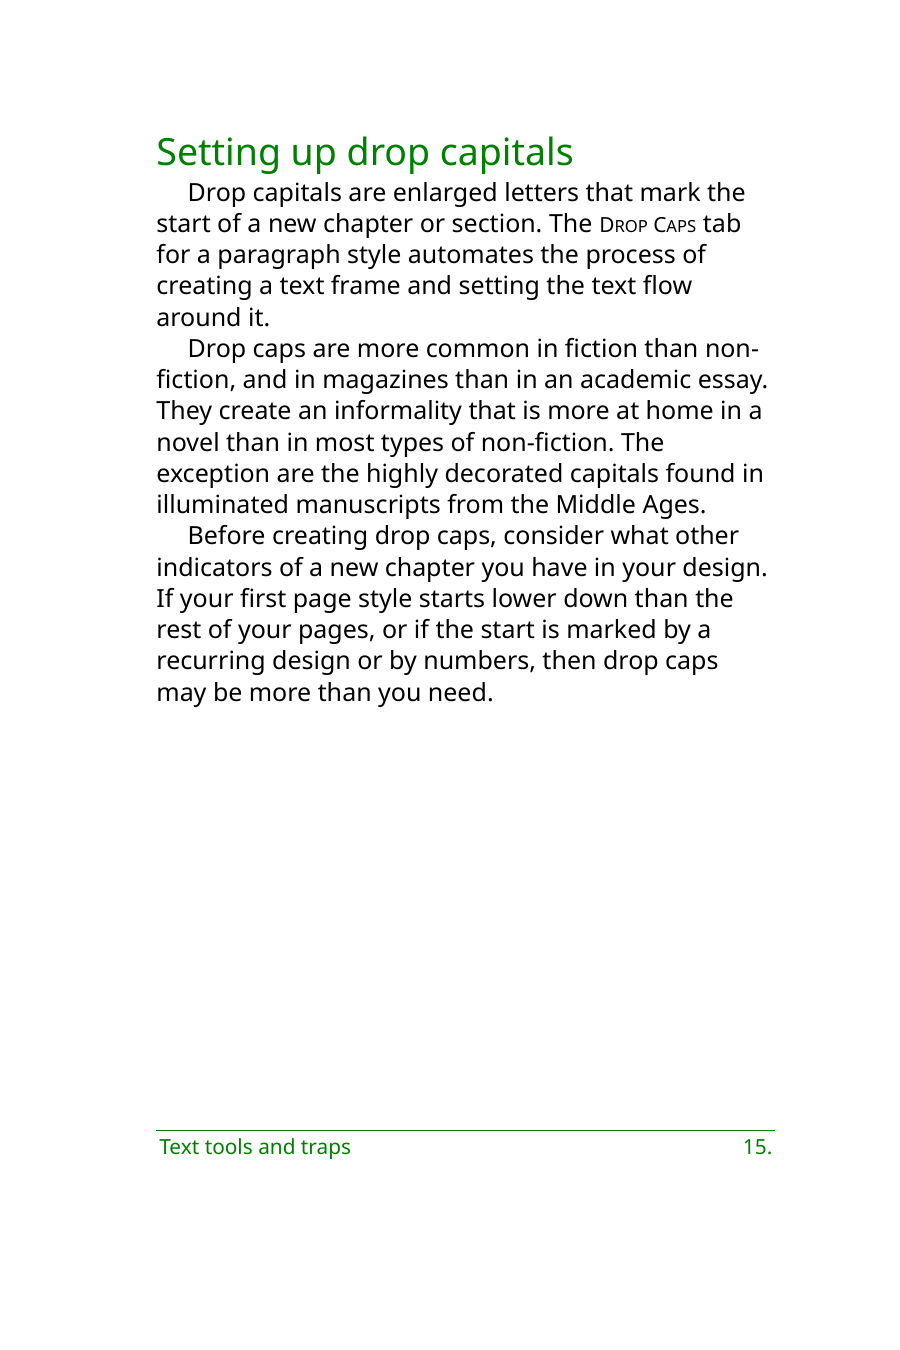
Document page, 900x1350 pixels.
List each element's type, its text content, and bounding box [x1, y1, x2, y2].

subtitle Setting up drop capitals [156, 125, 775, 176]
text Drop capitals are enlarged letters that mark the start of a new chapter or section. The Drop Caps tab for a paragraph style automates the process of creating a text frame and setting the text flow around it. [156, 176, 775, 332]
text Before creating drop caps, consider what other indicators of a new chapter you have in your design. If your first page style starts lower down than the rest of your pages, or if the start is marked by a recurring design or by numbers, then drop caps may be more than you need. [156, 520, 775, 707]
text Drop caps are more common in fiction than non-fiction, and in magazines than in an academic essay. They create an informality that is more at home in a novel than in most types of non-fiction. The exception are the highly decorated capitals found in illuminated manuscripts from the Middle Ages. [156, 332, 775, 520]
